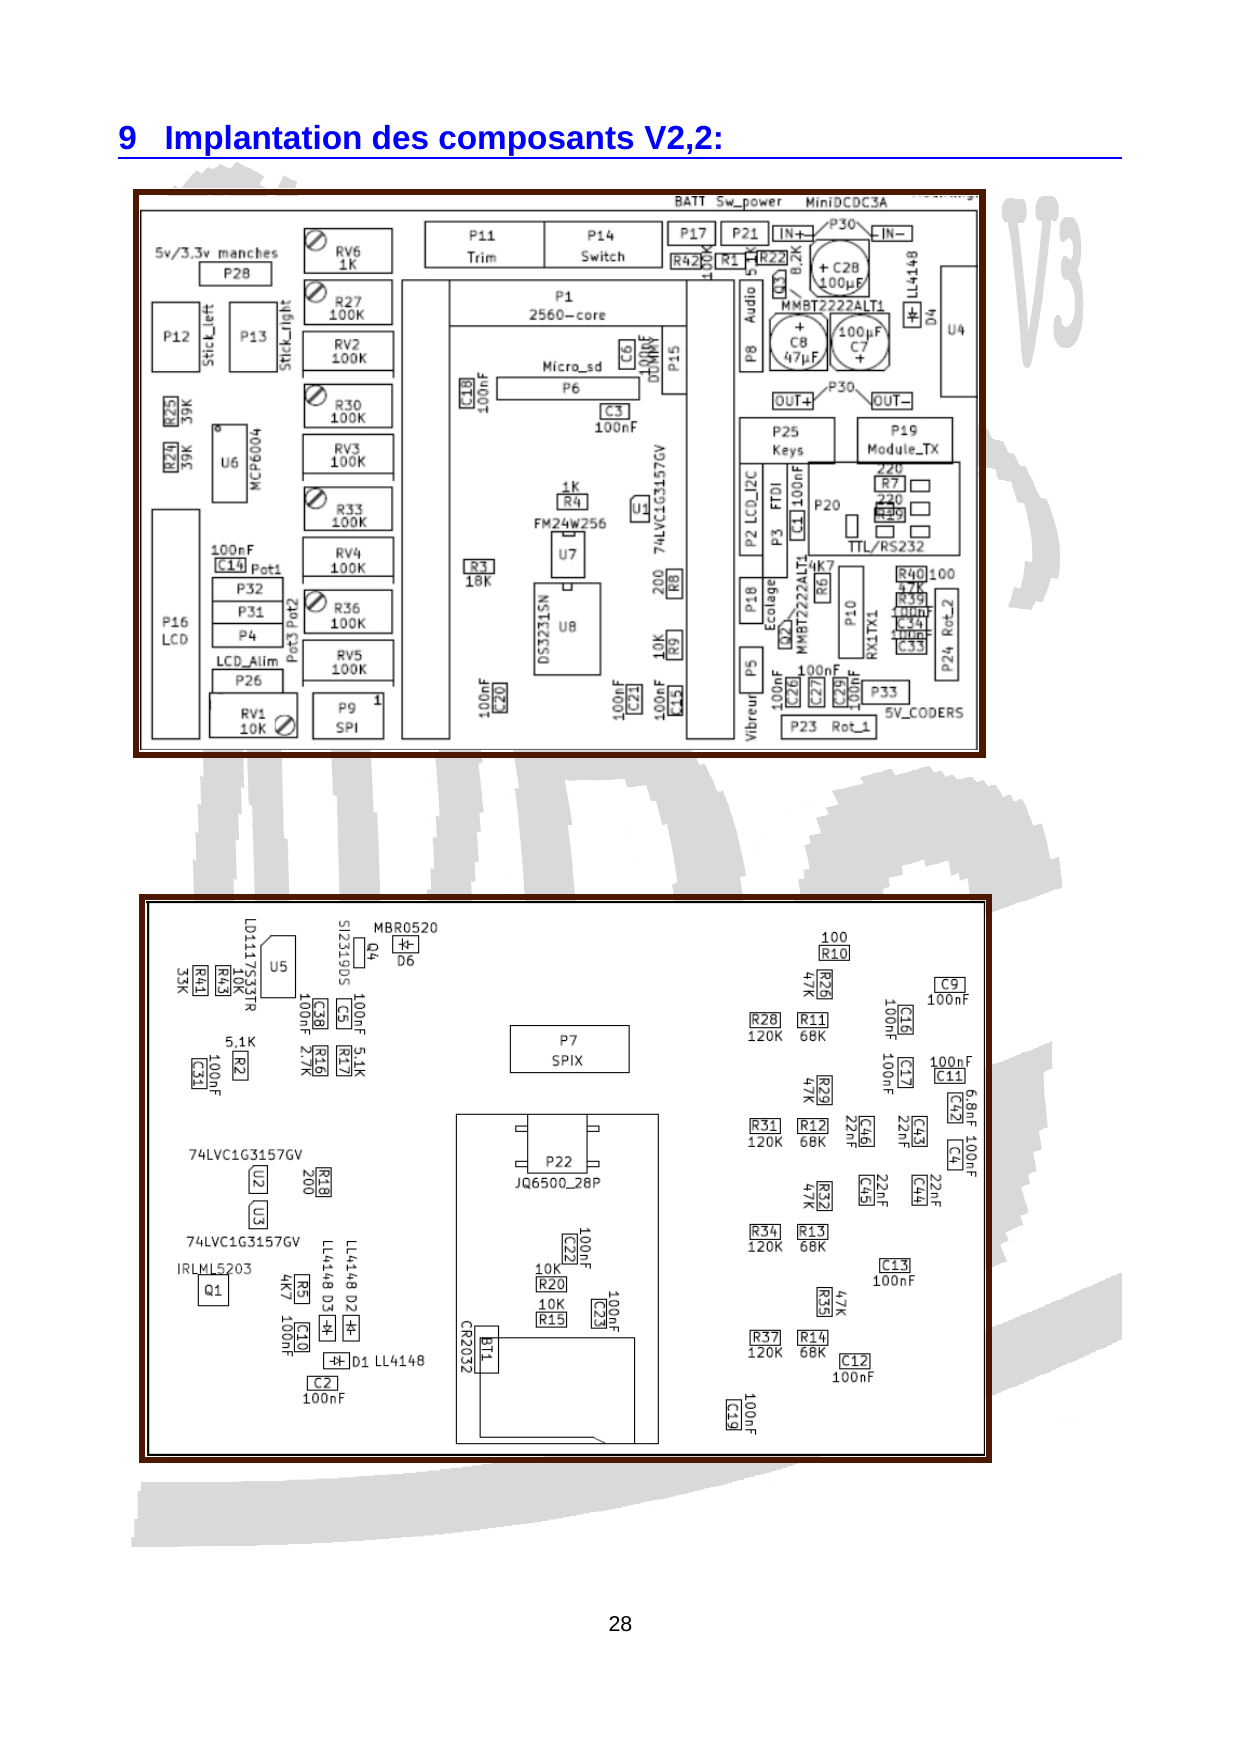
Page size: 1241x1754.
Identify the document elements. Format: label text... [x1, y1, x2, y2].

picture [146, 901, 984, 1456]
picture [141, 196, 978, 750]
subtitle 9 Implantation des composants V2,2: [118, 118, 1122, 157]
